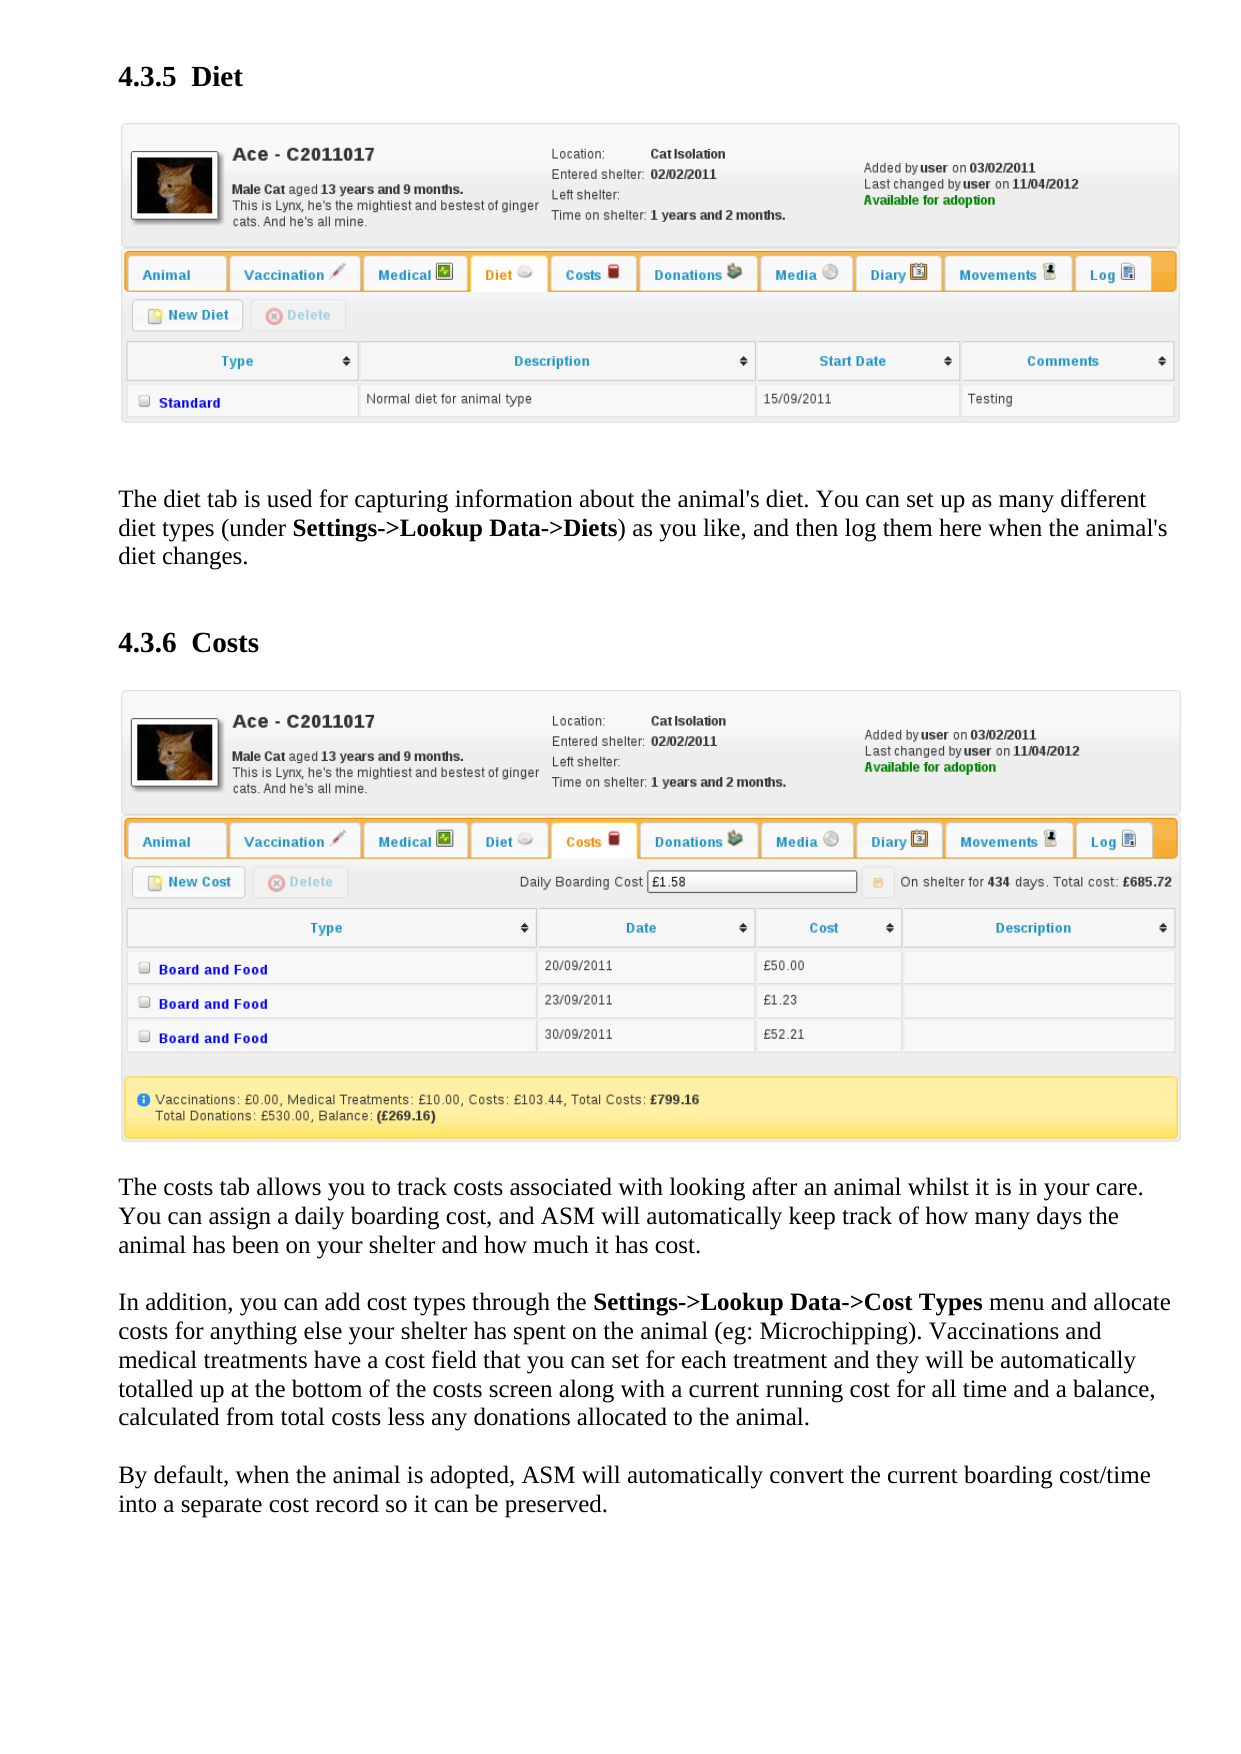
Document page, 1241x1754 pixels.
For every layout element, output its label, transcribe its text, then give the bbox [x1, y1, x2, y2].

subtitle Diet [118, 59, 1181, 93]
subtitle Costs [118, 625, 1181, 658]
text In addition, you can add cost types through the Settings->Lookup Data->Cost Types menu and allocate costs for anything else your shelter has spent on the animal (eg: Microchipping). Vaccinations and medical treatments have a cost field that you can set for each treatment and they will be automatically totalled up at the bottom of the costs screen along with a current running cost for all time and a balance, calculated from total costs less any donations allocated to the animal. [118, 1287, 1181, 1431]
text By default, when the animal is adopted, ASM will automatically convert the current boarding cost/time into a separate cost record so it can be preserved. [118, 1460, 1181, 1517]
picture [118, 687, 1182, 1144]
text The costs tab allows you to track costs associated with looking after an animal whilst it is in your care. You can assign a daily boarding cost, and ASM will automatically keep track of how many days the animal has been on your shelter and how much it has cost. [118, 1172, 1181, 1259]
text The diet tab is used for capturing information about the animal's diet. You can set up as many different diet types (under Settings->Lookup Data->Diets) as you like, and then log them here when the animal's diet changes. [118, 484, 1181, 570]
picture [118, 122, 1182, 426]
